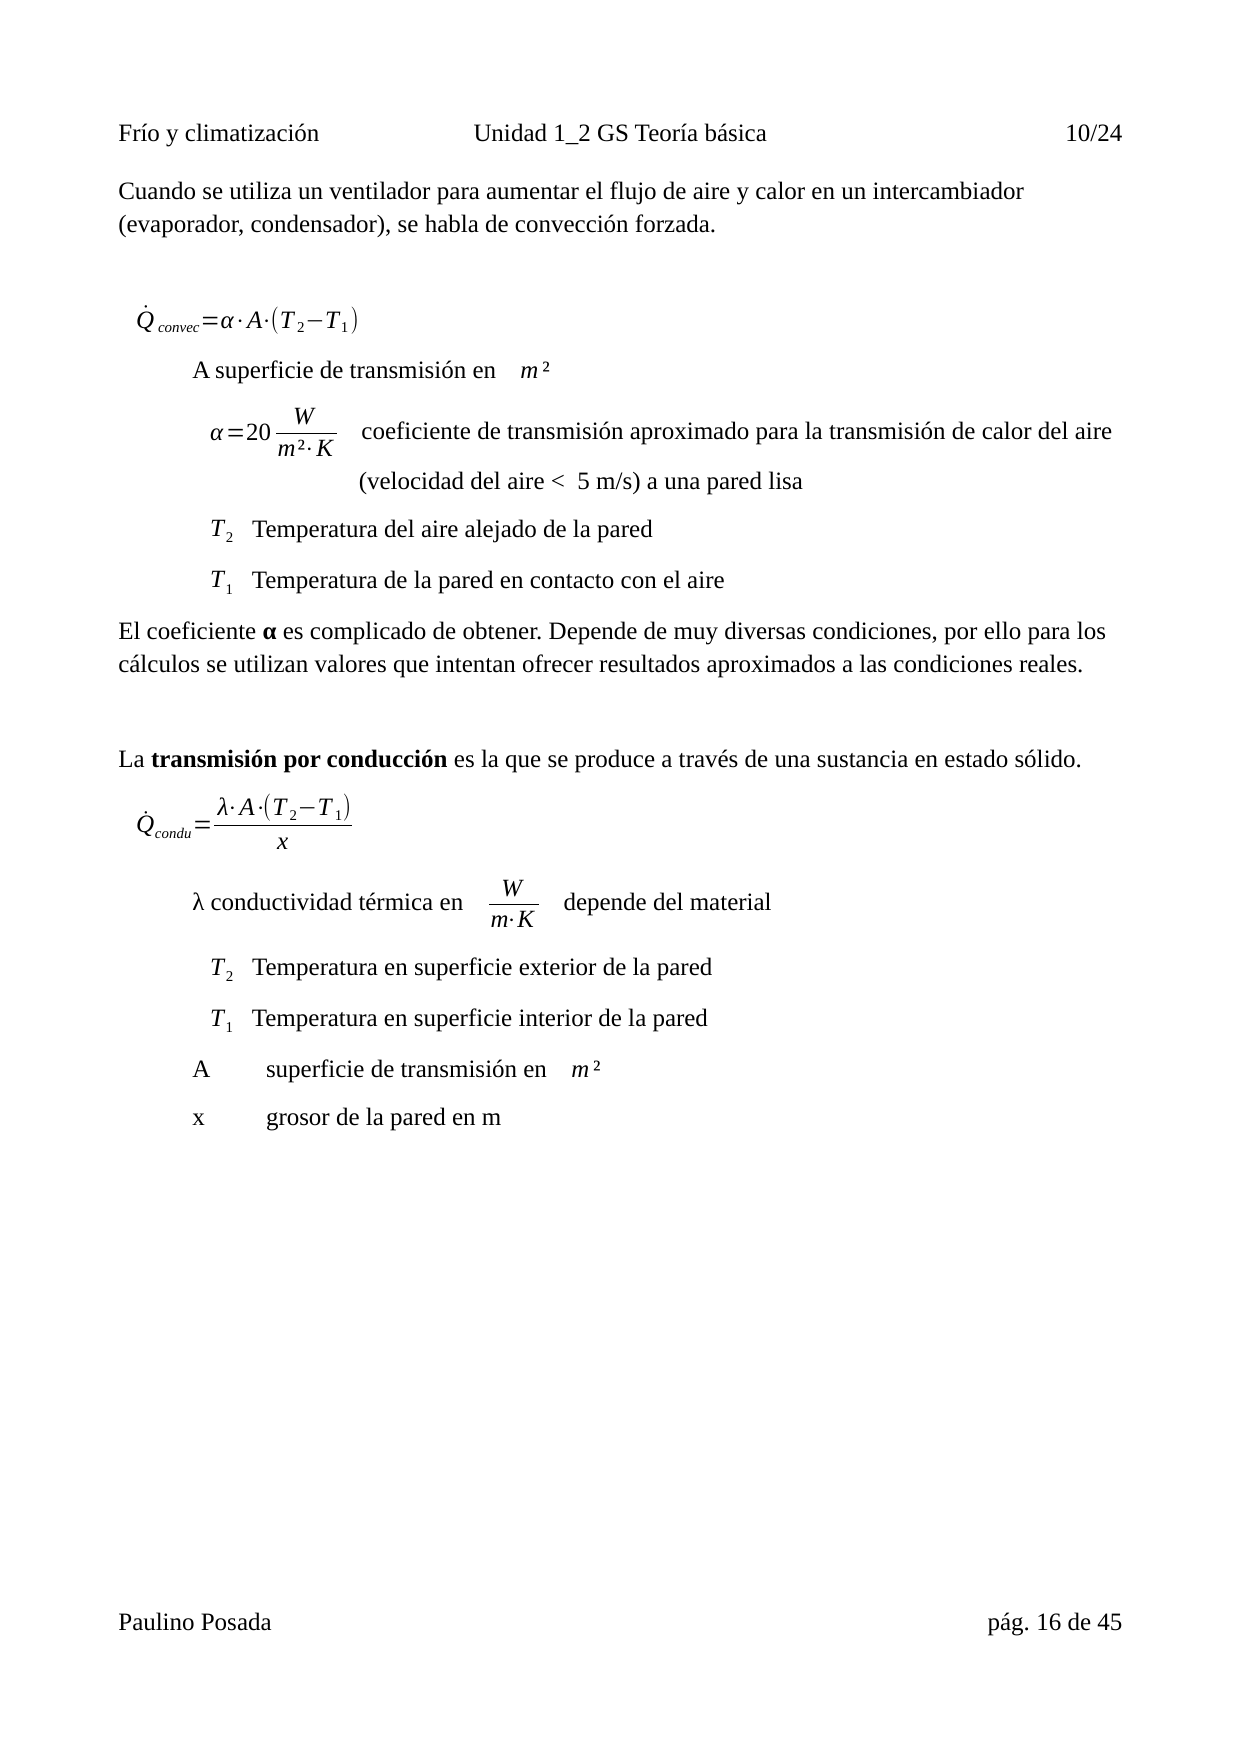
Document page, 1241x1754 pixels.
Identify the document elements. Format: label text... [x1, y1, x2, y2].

text Temperatura en superficie interior de la pared [118, 1003, 1122, 1036]
text Cuando se utiliza un ventilador para aumentar el flujo de aire y calor en un intercambiador (evaporador, condensador), se habla de convección forzada. [118, 176, 1122, 238]
text Temperatura de la pared en contacto con el aire [118, 565, 1122, 597]
text El coeficiente α es complicado de obtener. Depende de muy diversas condiciones, por ello para los cálculos se utilizan valores que intentan ofrecer resultados aproximados a las condiciones reales. [118, 616, 1122, 678]
text Temperatura del aire alejado de la pared [118, 514, 1122, 546]
text λ conductividad térmica en depende del material [118, 874, 1122, 933]
text x grosor de la pared en m [118, 1102, 1122, 1131]
text A superficie de transmisión en [118, 355, 1122, 384]
text Temperatura en superficie exterior de la pared [118, 952, 1122, 984]
text A superficie de transmisión en [118, 1054, 1122, 1083]
text La transmisión por conducción es la que se produce a través de una sustancia en estado sólido. [118, 744, 1122, 773]
text coeficiente de transmisión aproximado para la transmisión de calor del aire (velocidad del aire < 5 m/s) a una pared lisa [118, 403, 1122, 495]
